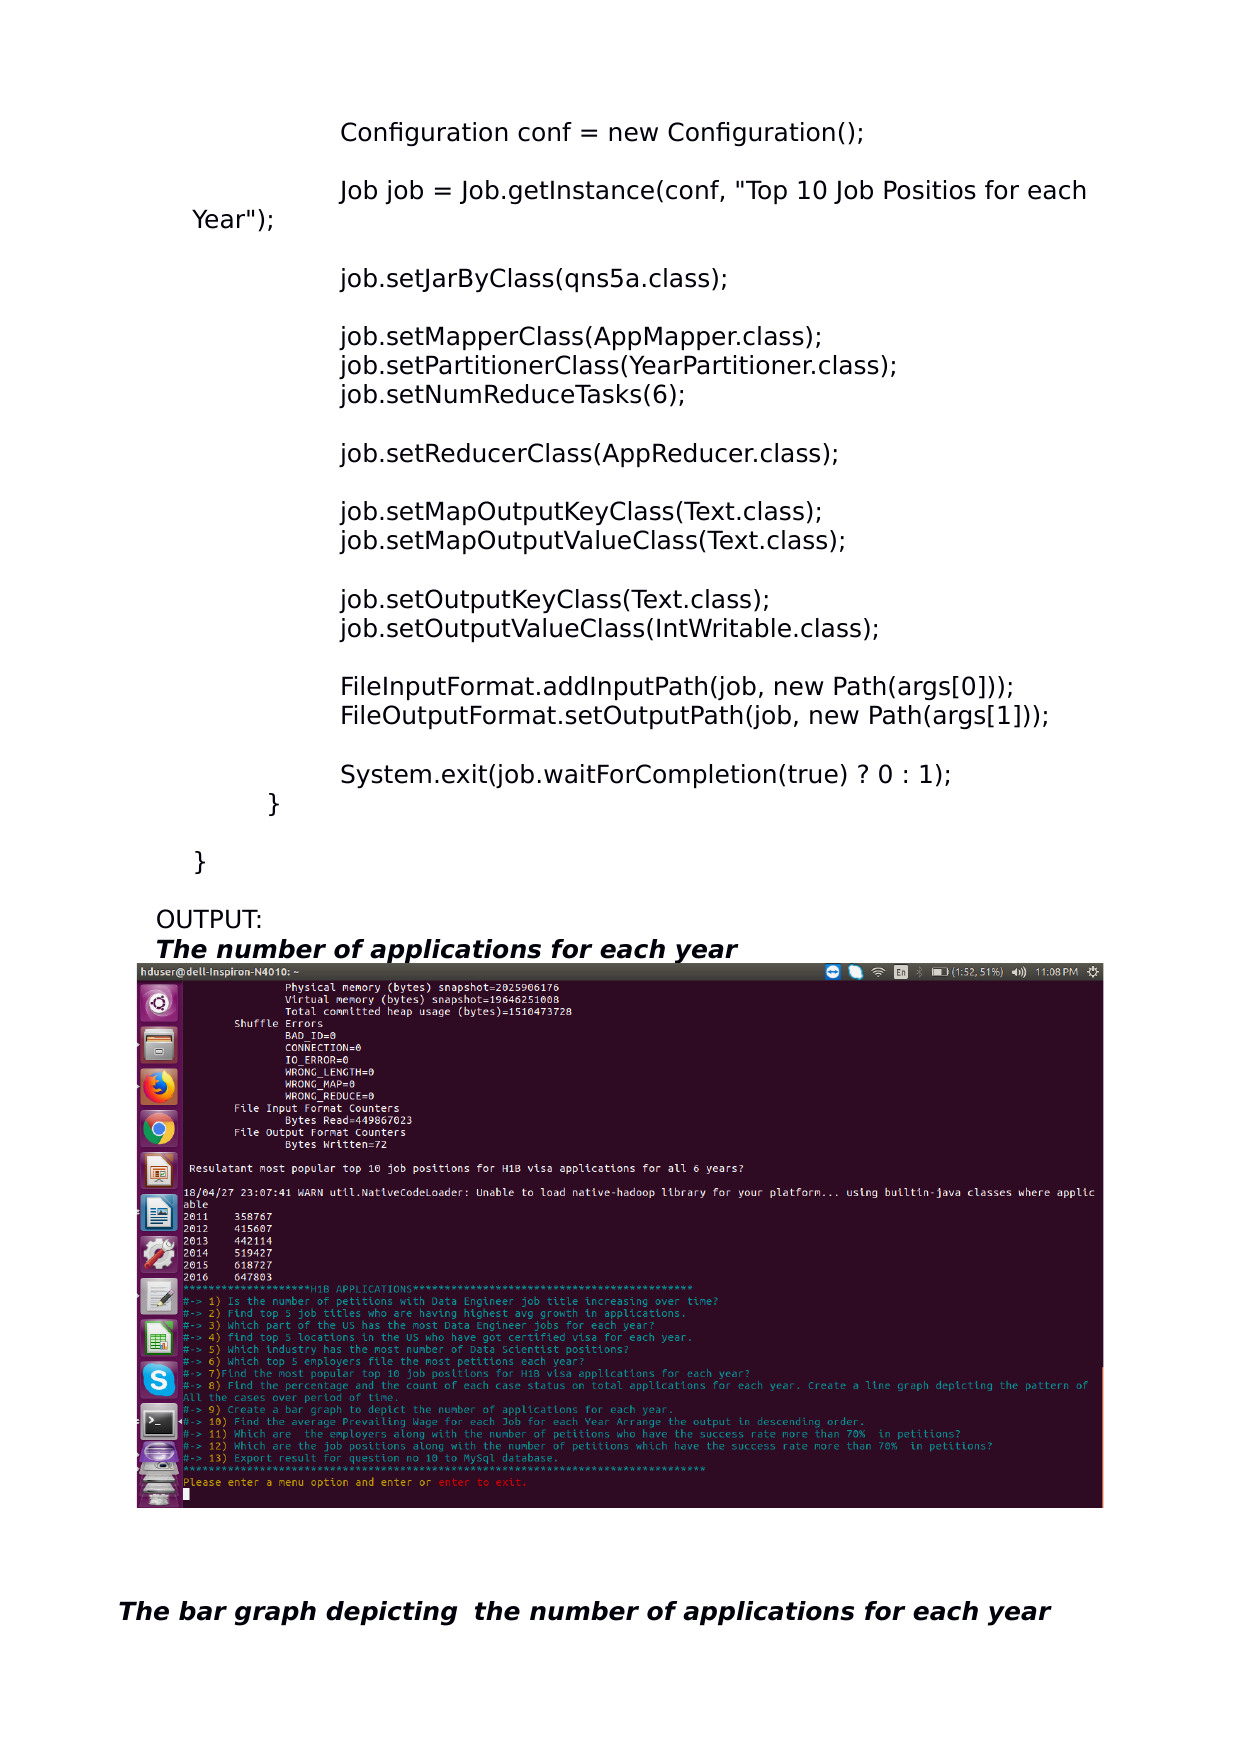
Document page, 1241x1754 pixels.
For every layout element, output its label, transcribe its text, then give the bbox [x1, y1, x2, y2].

text job.setMapOutputKeyClass(Text.class); [192, 497, 1122, 526]
text job.setMapperClass(AppMapper.class); [192, 322, 1122, 351]
text job.setPartitionerClass(YearPartitioner.class); [192, 351, 1122, 381]
text job.setJarByClass(qns5a.class); [192, 264, 1122, 293]
text job.setNumReduceTasks(6); [192, 381, 1122, 410]
text job.setMapOutputValueClass(Text.class); [192, 526, 1122, 556]
text job.setReducerClass(AppReducer.class); [192, 439, 1122, 468]
text } [192, 789, 1122, 818]
text System.exit(job.waitForCompletion(true) ? 0 : 1); [192, 760, 1122, 789]
text OUTPUT: [156, 906, 1122, 935]
text FileInputFormat.addInputPath(job, new Path(args[0])); [192, 672, 1122, 701]
text FileOutputFormat.setOutputPath(job, new Path(args[1])); [192, 701, 1122, 731]
text } [192, 847, 1122, 876]
text Configuration conf = new Configuration(); [192, 118, 1122, 147]
text job.setOutputValueClass(IntWritable.class); [192, 614, 1122, 643]
text The number of applications for each year [156, 935, 1122, 964]
text The bar graph depicting the number of applications for each year [118, 1595, 1122, 1626]
text job.setOutputKeyClass(Text.class); [192, 585, 1122, 614]
picture [136, 963, 1104, 1508]
text Job job = Job.getInstance(conf, "Top 10 Job Positios for each Year"); [192, 176, 1122, 235]
